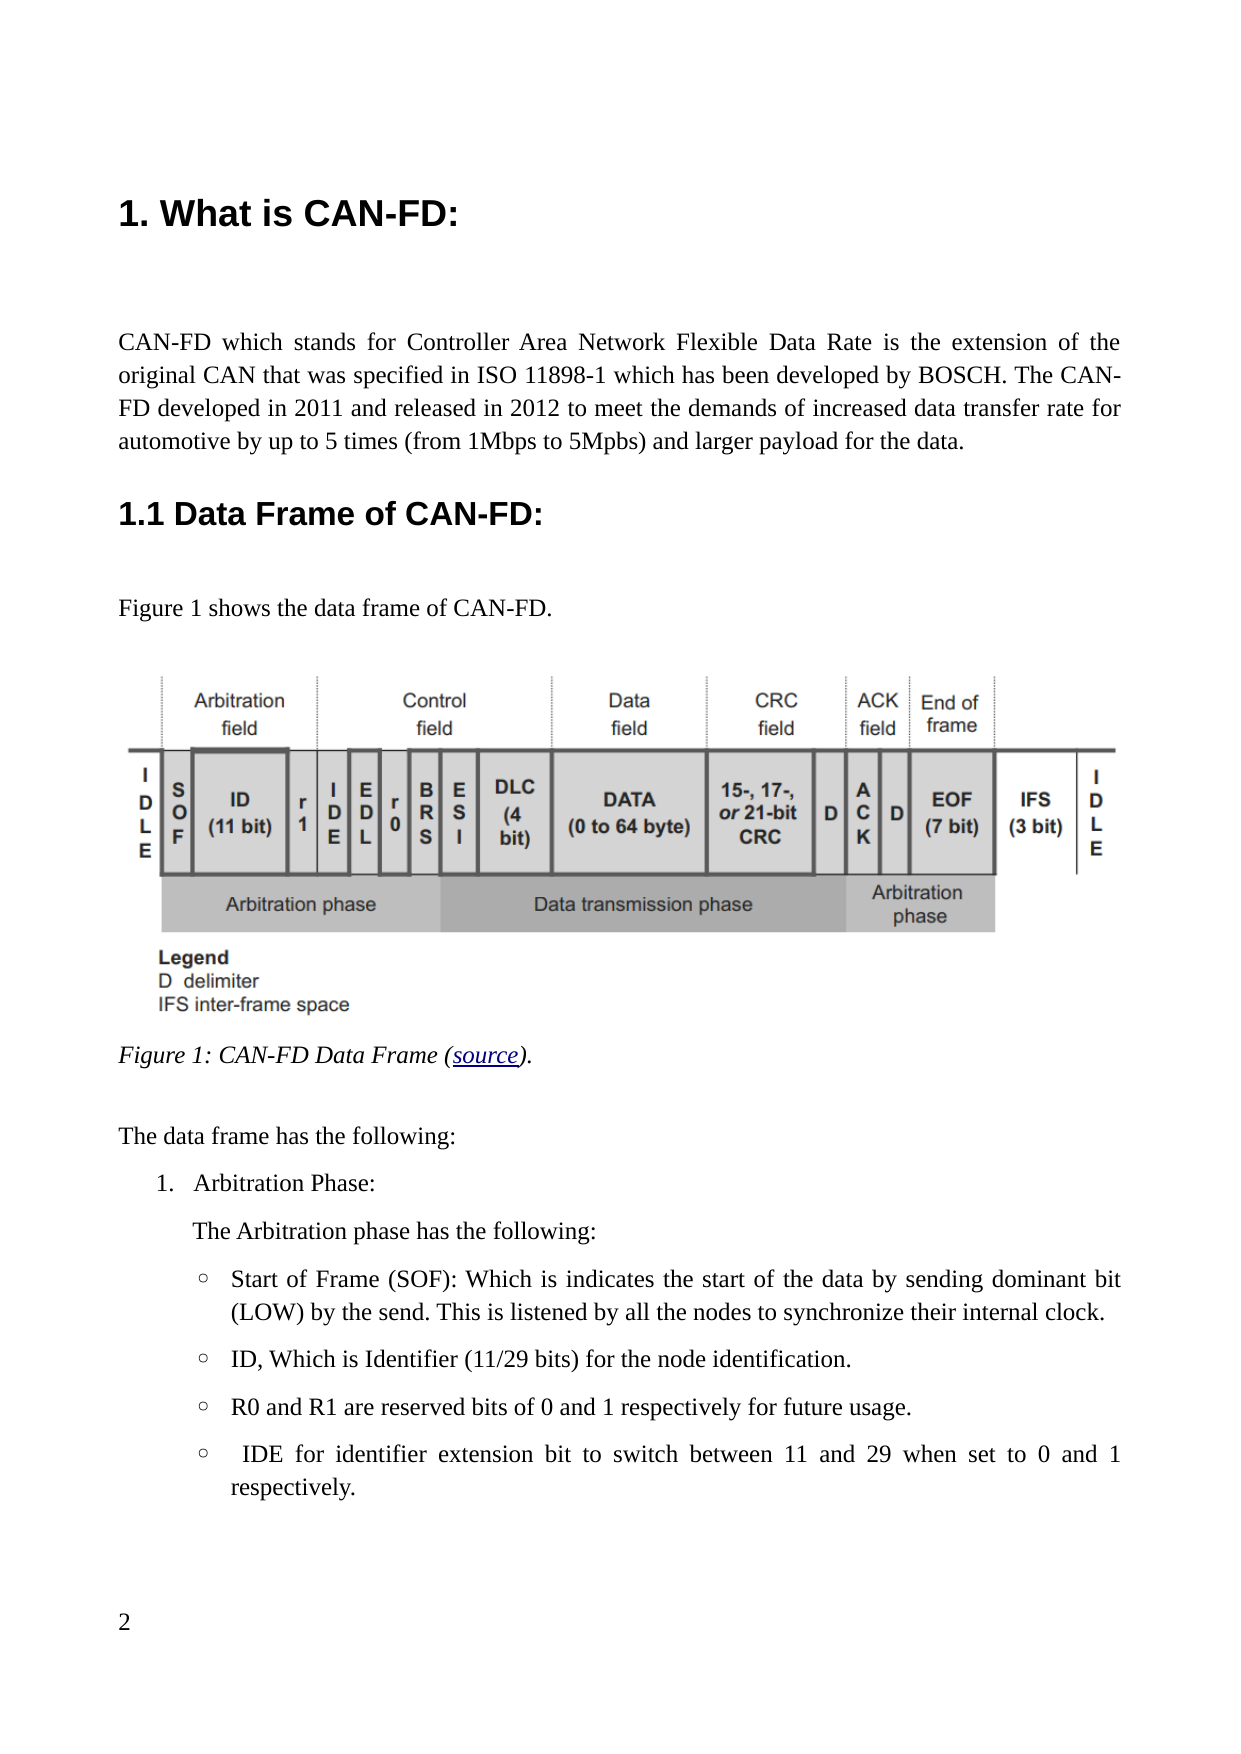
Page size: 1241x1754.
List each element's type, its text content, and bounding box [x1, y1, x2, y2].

text Figure 1: CAN-FD Data Frame (source). [118, 1041, 1122, 1069]
list Arbitration Phase: [156, 1168, 1122, 1197]
list Start of Frame (SOF): Which is indicates the start of the data by sending dominant bit (LOW) by the send. This is listened by all the nodes to synchronize their internal clock. [193, 1264, 1122, 1325]
subtitle 1. What is CAN-FD: [118, 191, 1122, 234]
text The data frame has the following: [118, 1121, 1122, 1149]
text CAN-FD which stands for Controller Area Network Flexible Data Rate is the extension of the original CAN that was specified in ISO 11898-1 which has been developed by BOSCH. The CAN-FD developed in 2011 and released in 2012 to meet the demands of increased data transfer rate for automotive by up to 5 times (from 1Mbps to 5Mpbs) and larger payload for the data. [118, 327, 1122, 455]
list R0 and R1 are reserved bits of 0 and 1 respectively for future usage. [193, 1392, 1122, 1421]
text The Arbitration phase has the following: [118, 1216, 1122, 1245]
picture [118, 653, 1123, 1041]
list IDE for identifier extension bit to switch between 11 and 29 when set to 0 and 1 respectively. [193, 1439, 1122, 1501]
subtitle 1.1 Data Frame of CAN-FD: [118, 494, 1122, 533]
text Figure 1 shows the data frame of CAN-FD. [118, 593, 1122, 622]
list ID, Which is Identifier (11/29 bits) for the node identification. [193, 1344, 1122, 1373]
